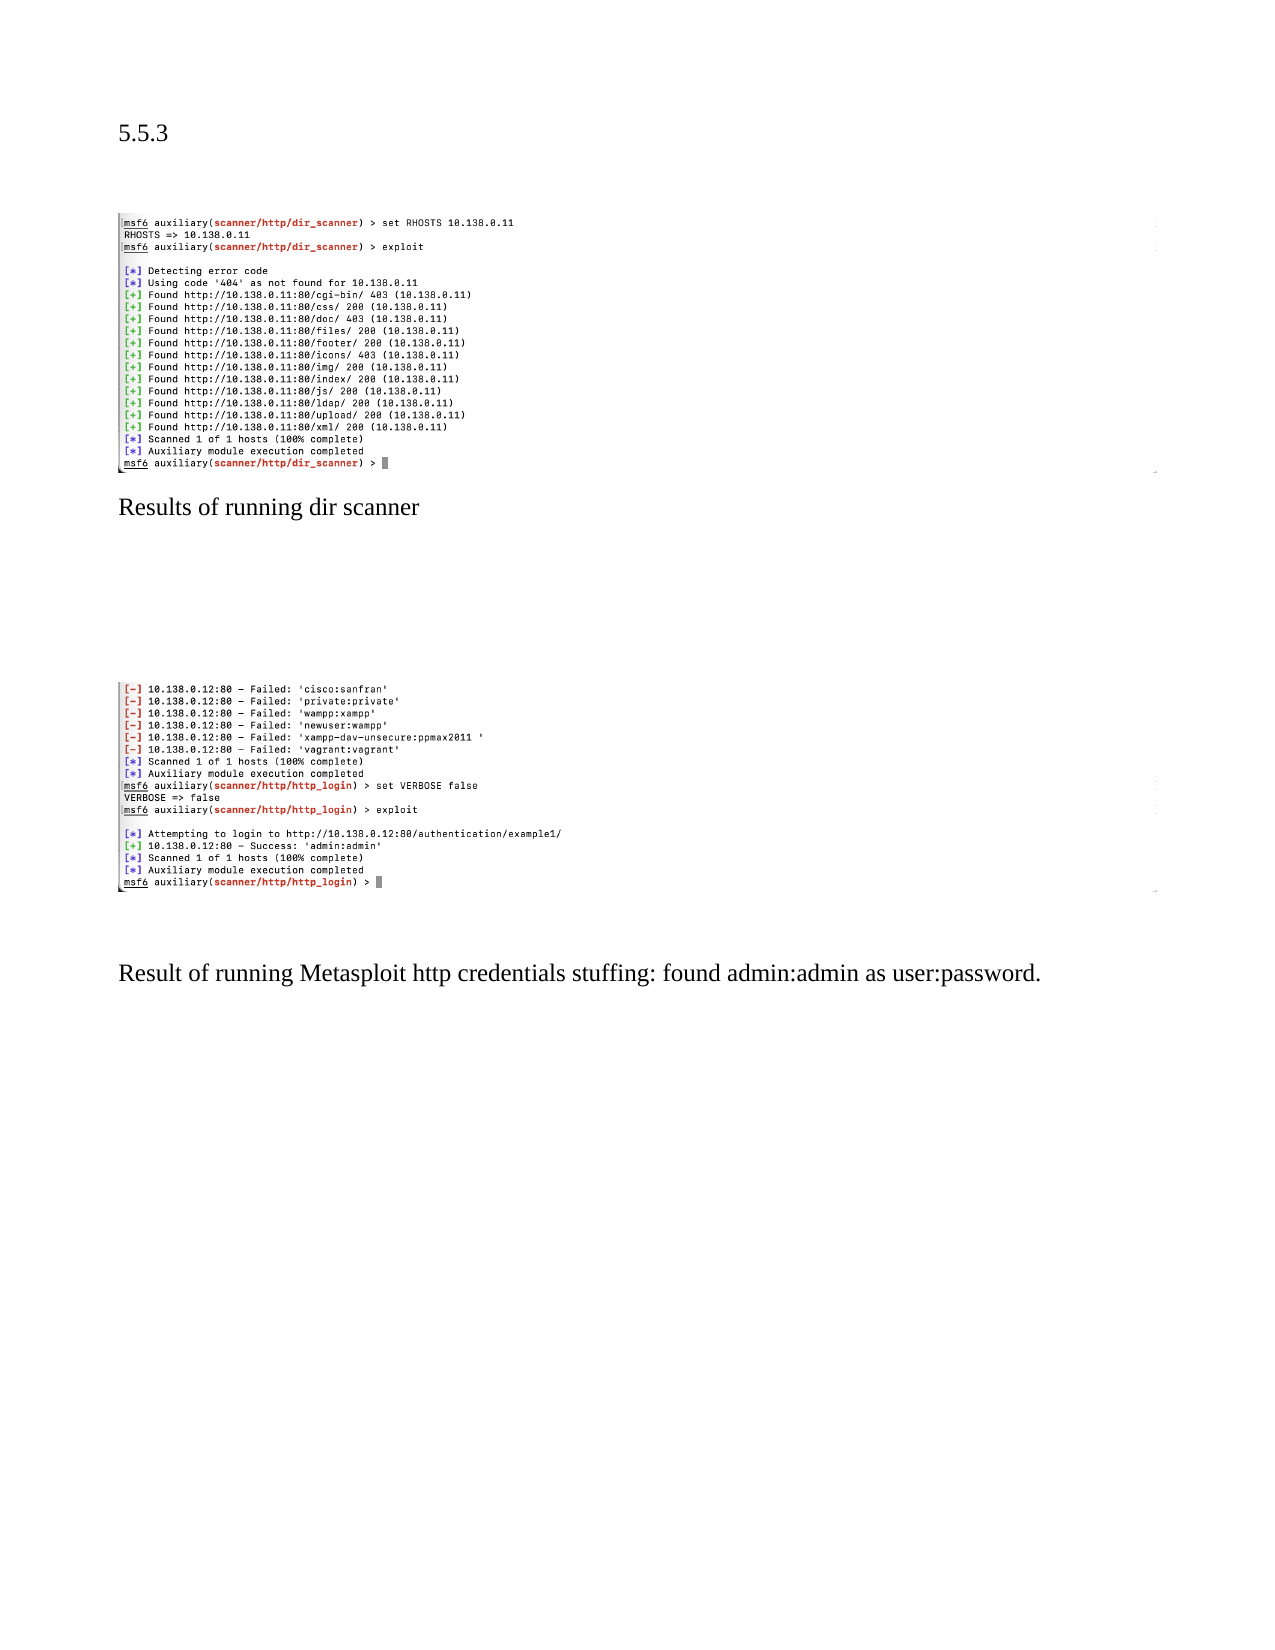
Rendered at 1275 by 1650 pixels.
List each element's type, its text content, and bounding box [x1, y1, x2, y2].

picture [118, 213, 1157, 473]
picture [118, 682, 1157, 892]
text 5.5.3 [118, 118, 1157, 147]
text Result of running Metasploit http credentials stuffing: found admin:admin as user:password. [118, 958, 1157, 987]
text Results of running dir scanner [118, 492, 1157, 520]
